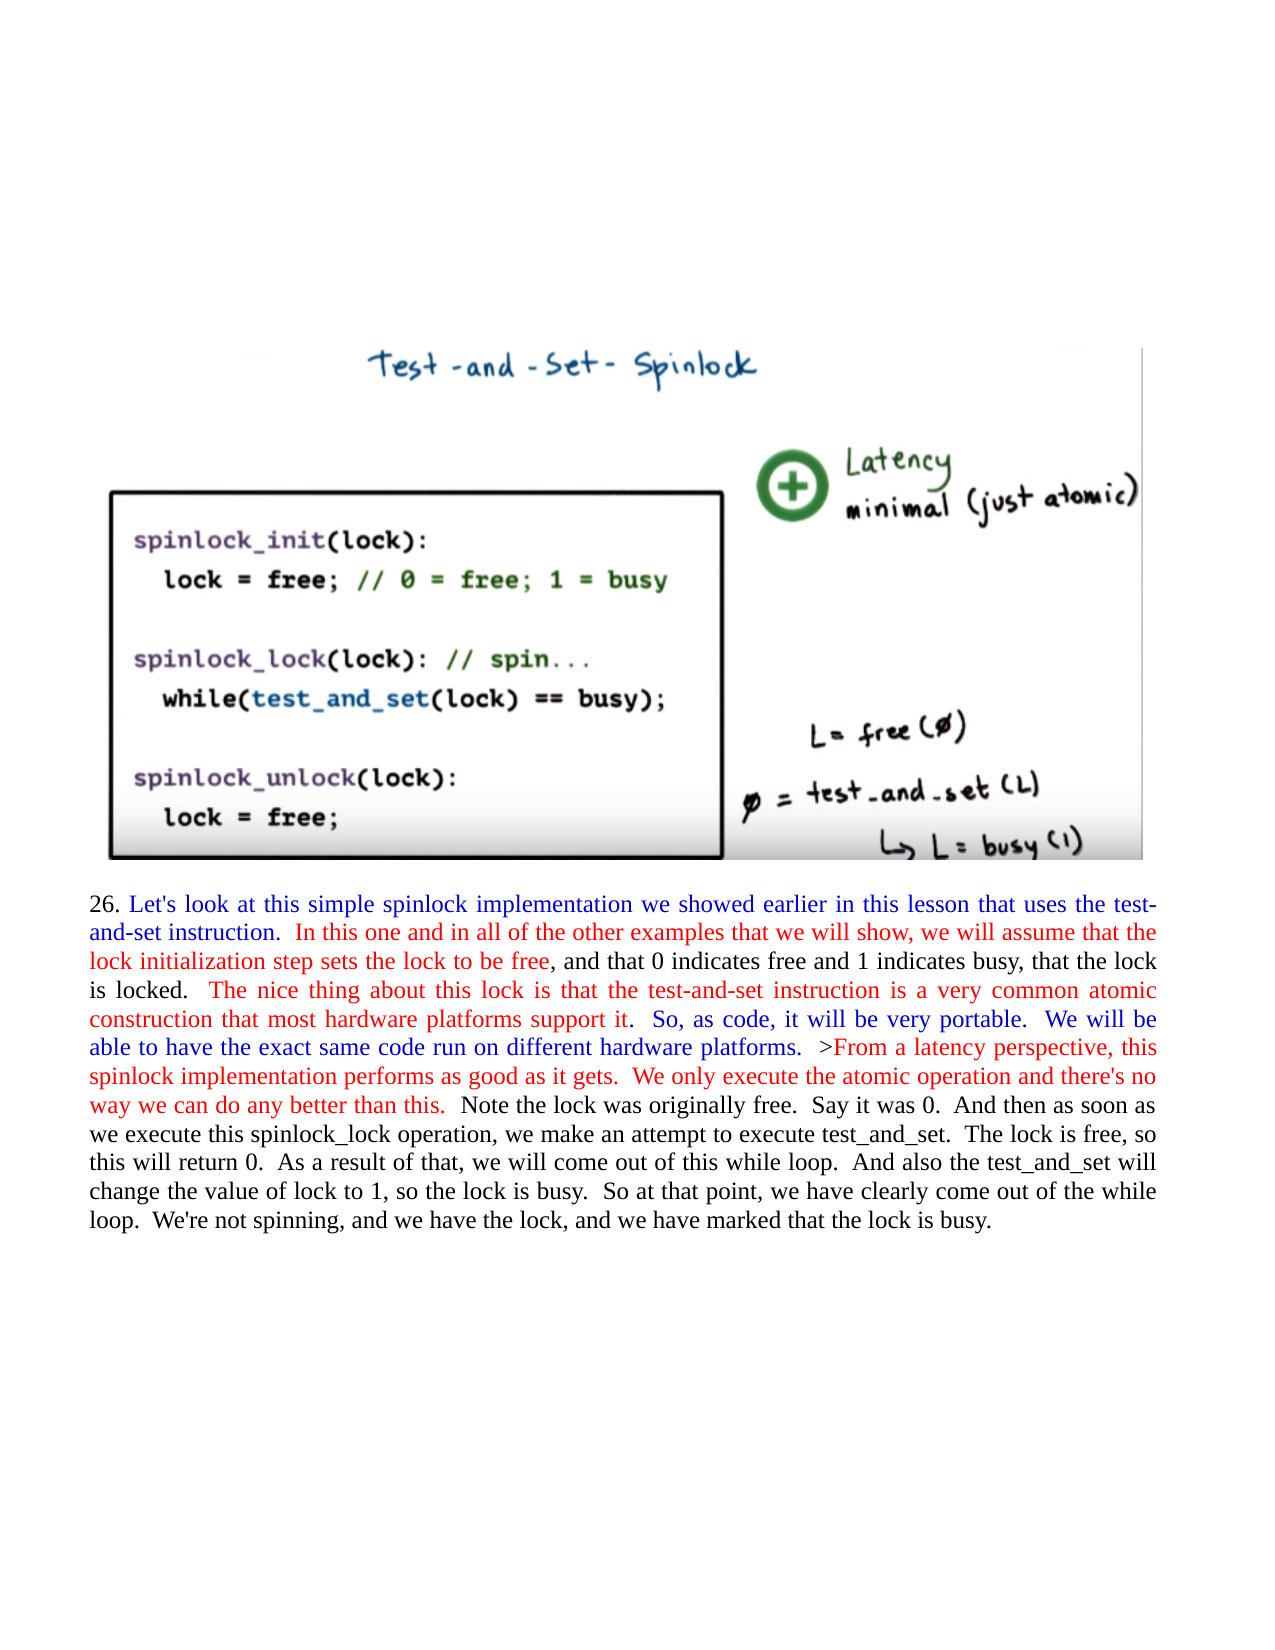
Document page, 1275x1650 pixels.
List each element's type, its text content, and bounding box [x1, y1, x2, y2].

text 26. Let's look at this simple spinlock implementation we showed earlier in this lesson that uses the test-and-set instruction. In this one and in all of the other examples that we will show, we will assume that the lock initialization step sets the lock to be free, and that 0 indicates free and 1 indicates busy, that the lock is locked. The nice thing about this lock is that the test-and-set instruction is a very common atomic construction that most hardware platforms support it. So, as code, it will be very portable. We will be able to have the exact same code run on different hardware platforms. >From a latency perspective, this spinlock implementation performs as good as it gets. We only execute the atomic operation and there's no way we can do any better than this. Note the lock was originally free. Say it was 0. And then as soon as we execute this spinlock_lock operation, we make an attempt to execute test_and_set. The lock is free, so this will return 0. As a result of that, we will come out of this while loop. And also the test_and_set will change the value of lock to 1, so the lock is busy. So at that point, we have clearly come out of the while loop. We're not spinning, and we have the lock, and we have marked that the lock is busy. [89, 889, 1158, 1234]
picture [104, 348, 1143, 860]
